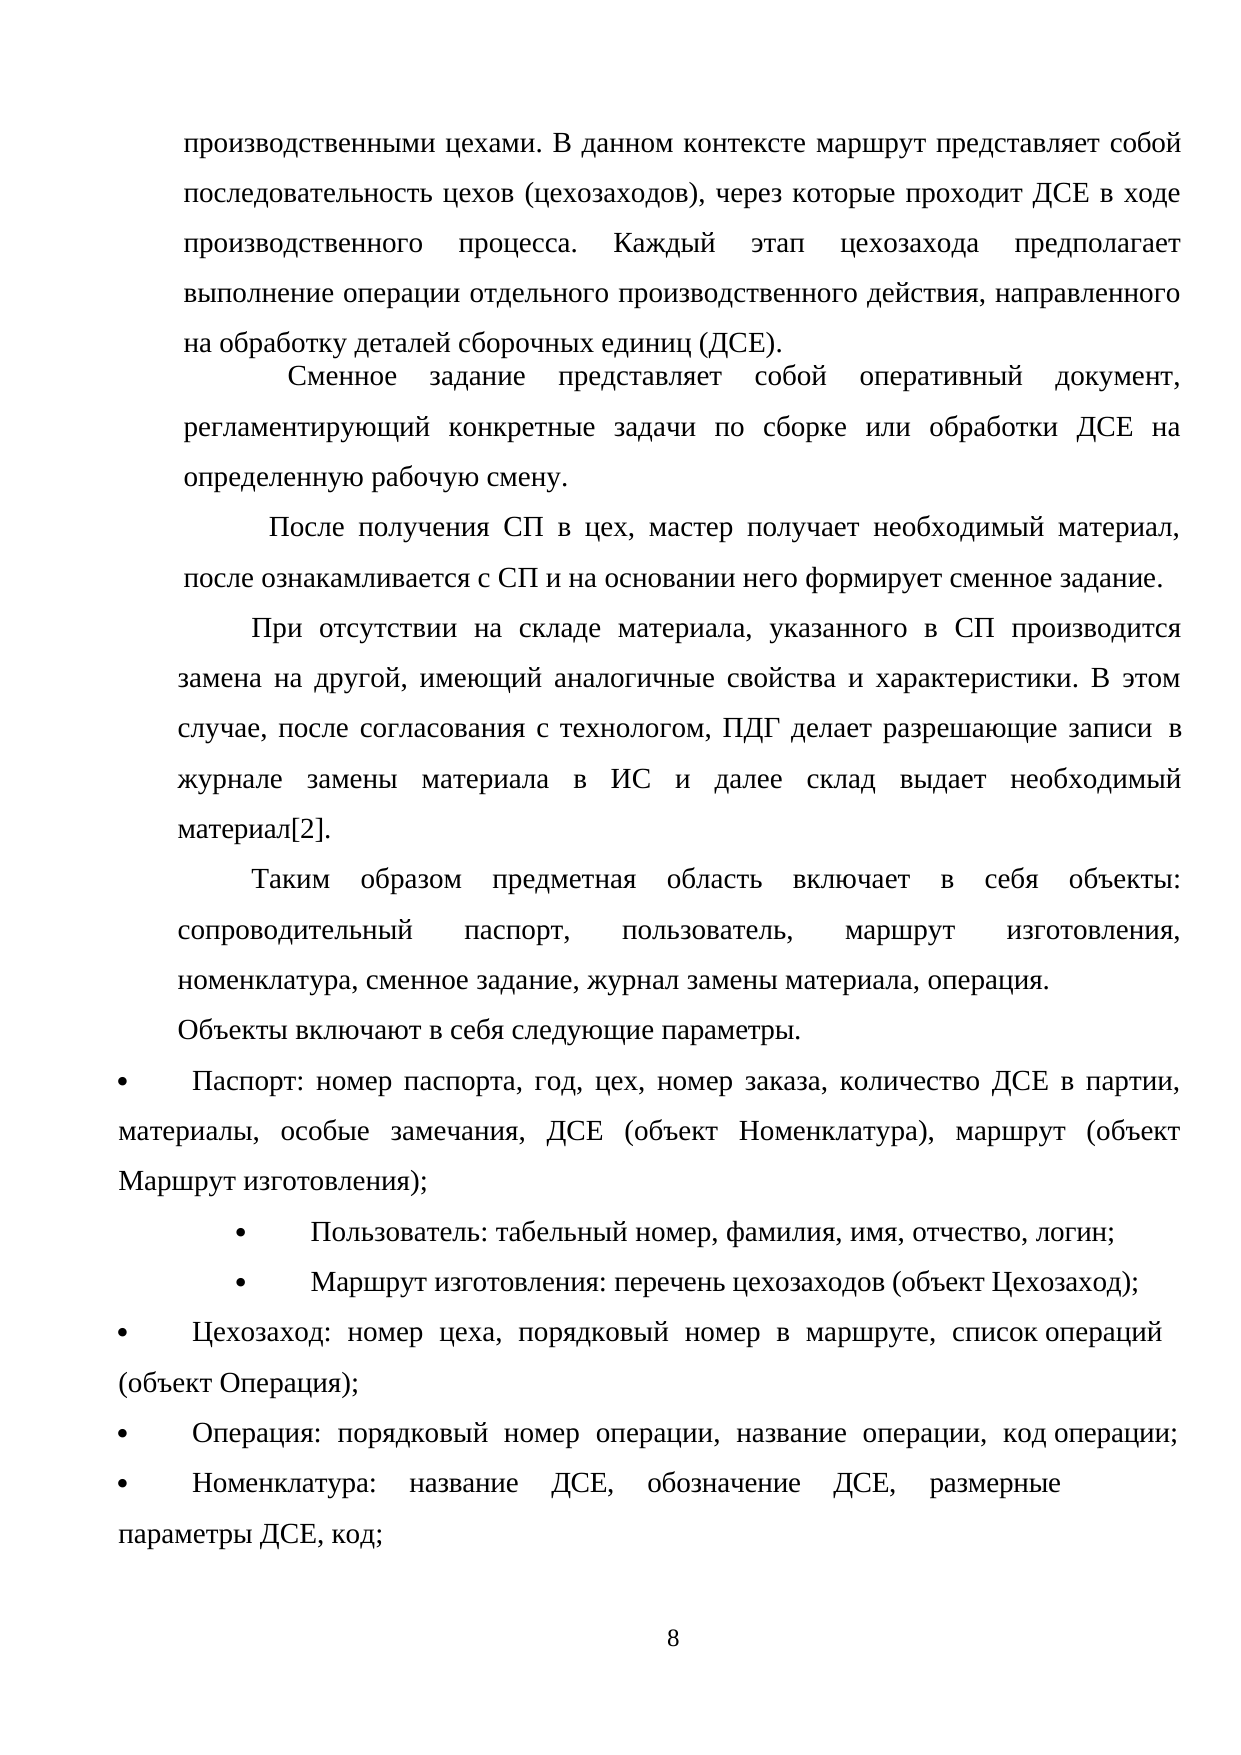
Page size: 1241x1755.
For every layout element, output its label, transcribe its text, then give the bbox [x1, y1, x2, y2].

list Маршрут изготовления: перечень цехозаходов (объект Цехозаход); [236, 1264, 1241, 1297]
text производственными цехами. В данном контексте маршрут представляет собой последовательность цехов (цехозаходов), через которые проходит ДСЕ в ходе производственного процесса. Каждый этап цехозахода предполагает выполнение операции отдельного производственного действия, направленного на обработку деталей сборочных единиц (ДСЕ). [183, 108, 1181, 358]
list Цехозаход: номер цеха, порядковый номер в маршруте, список операций (объект Операция); [118, 1314, 1181, 1398]
list Паспорт: номер паспорта, год, цех, номер заказа, количество ДСЕ в партии, материалы, особые замечания, ДСЕ (объект Номенклатура), маршрут (объект Маршрут изготовления); [118, 1063, 1181, 1197]
list Операция: порядковый номер операции, название операции, код операции; [118, 1415, 1181, 1448]
text Объекты включают в себя следующие параметры. [177, 1012, 1241, 1046]
text При отсутствии на складе материала, указанного в СП производится замена на другой, имеющий аналогичные свойства и характеристики. В этом случае, после согласования с технологом, ПДГ делает разрешающие записи в журнале замены материала в ИС и далее склад выдает необходимый материал[2]. [177, 610, 1182, 845]
text После получения СП в цех, мастер получает необходимый материал, после ознакамливается с СП и на основании него формирует сменное задание. [183, 509, 1181, 593]
text Сменное задание представляет собой оперативный документ, регламентирующий конкретные задачи по сборке или обработки ДСЕ на определенную рабочую смену. [183, 358, 1181, 492]
list Номенклатура: название ДСЕ, обозначение ДСЕ, размерные параметры ДСЕ, код; [118, 1465, 1181, 1549]
list Пользователь: табельный номер, фамилия, имя, отчество, логин; [236, 1214, 1241, 1247]
text Таким образом предметная область включает в себя объекты: сопроводительный паспорт, пользователь, маршрут изготовления, номенклатура, сменное задание, журнал замены материала, операция. [177, 862, 1182, 996]
